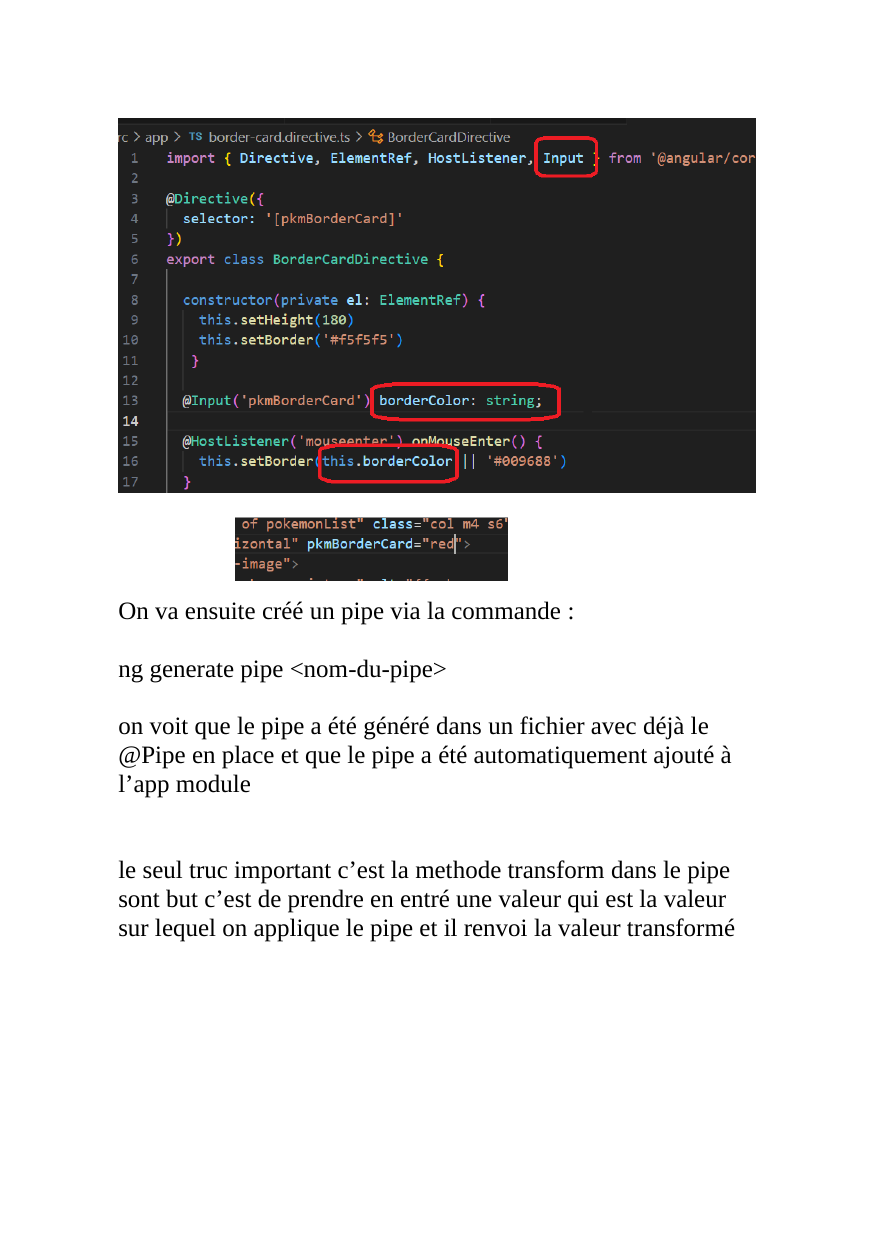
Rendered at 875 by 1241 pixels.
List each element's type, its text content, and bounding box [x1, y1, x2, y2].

text On va ensuite créé un pipe via la commande : [118, 597, 756, 625]
text sont but c’est de prendre en entré une valeur qui est la valeur sur lequel on applique le pipe et il renvoi la valeur transformé [118, 884, 756, 941]
text le seul truc important c’est la methode transform dans le pipe [118, 855, 756, 884]
text ng generate pipe <nom-du-pipe> [118, 625, 756, 683]
text on voit que le pipe a été généré dans un fichier avec déjà le @Pipe en place et que le pipe a été automatiquement ajouté à l’app module [118, 711, 756, 798]
picture [118, 118, 756, 597]
